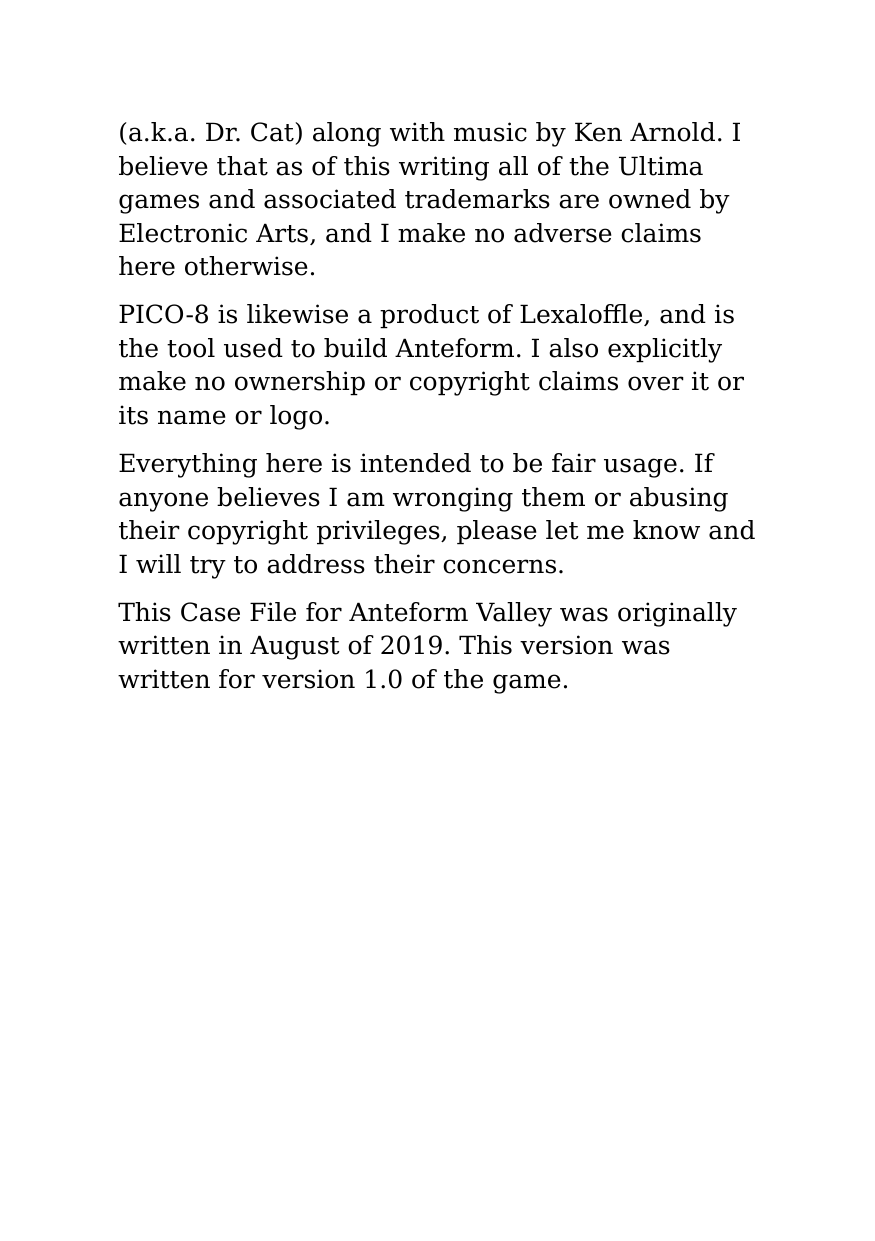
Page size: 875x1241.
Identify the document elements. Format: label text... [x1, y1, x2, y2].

text This Case File for Anteform Valley was originally written in August of 2019. This version was written for version 1.0 of the game. [118, 598, 756, 694]
text (a.k.a. Dr. Cat) along with music by Ken Arnold. I believe that as of this writing all of the Ultima games and associated trademarks are owned by Electronic Arts, and I make no adverse claims here otherwise. [118, 118, 756, 281]
text PICO-8 is likewise a product of Lexaloffle, and is the tool used to build Anteform. I also explicitly make no ownership or copyright claims over it or its name or logo. [118, 300, 756, 430]
text Everything here is intended to be fair usage. If anyone believes I am wronging them or abusing their copyright privileges, please let me know and I will try to address their concerns. [118, 449, 756, 579]
